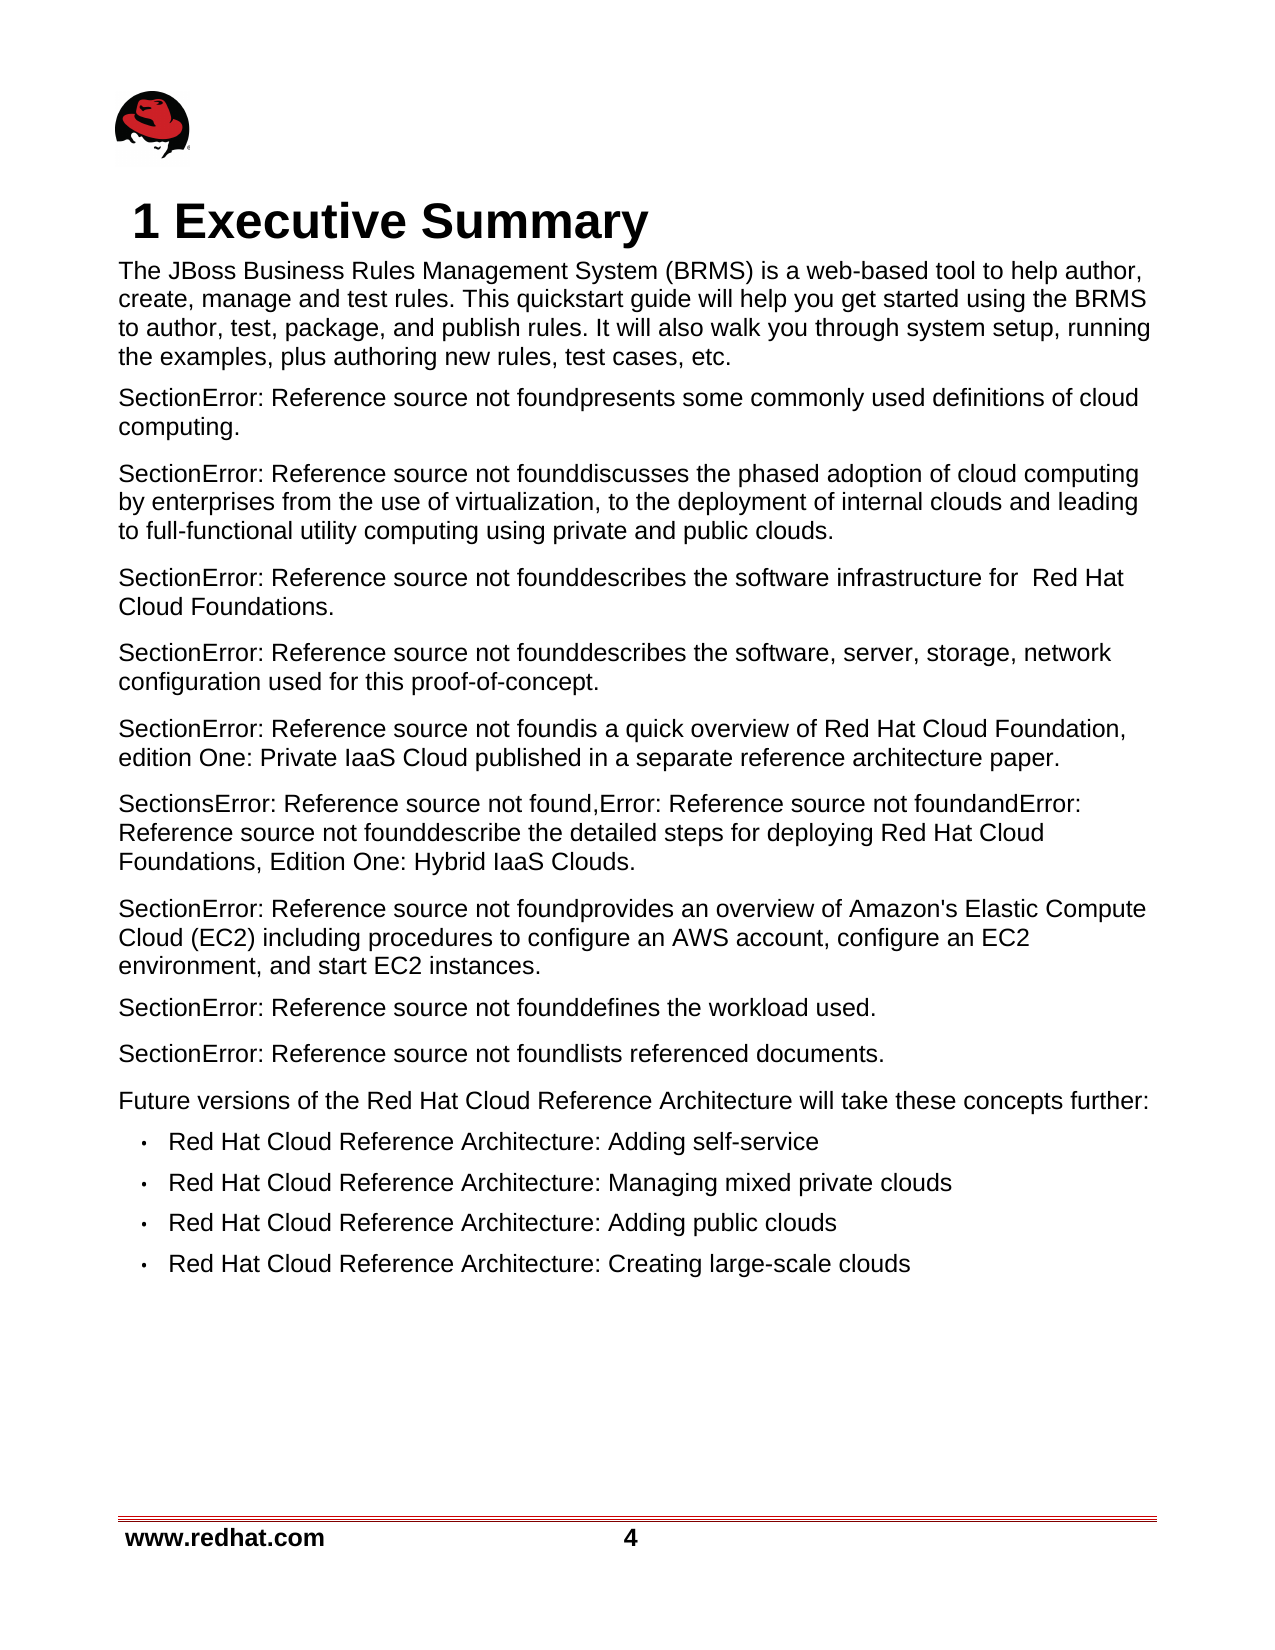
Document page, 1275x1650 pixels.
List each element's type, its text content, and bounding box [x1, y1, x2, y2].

text The JBoss Business Rules Management System (BRMS) is a web-based tool to help author, create, manage and test rules. This quickstart guide will help you get started using the BRMS to author, test, package, and publish rules. It will also walk you through system setup, running the examples, plus authoring new rules, test cases, etc. [118, 256, 1157, 371]
text SectionError: Reference source not founddiscusses the phased adoption of cloud computing by enterprises from the use of virtualization, to the deployment of internal clouds and leading to full-functional utility computing using private and public clouds. [118, 459, 1157, 545]
text SectionError: Reference source not foundlists referenced documents. [118, 1039, 1157, 1068]
text SectionError: Reference source not founddescribes the software infrastructure for Red Hat Cloud Foundations. [118, 563, 1157, 620]
text SectionError: Reference source not foundprovides an overview of Amazon's Elastic Compute Cloud (EC2) including procedures to configure an AWS account, configure an EC2 environment, and start EC2 instances. [118, 894, 1157, 980]
text SectionError: Reference source not foundis a quick overview of Red Hat Cloud Foundation, edition One: Private IaaS Cloud published in a separate reference architecture paper. [118, 714, 1157, 771]
text Future versions of the Red Hat Cloud Reference Architecture will take these concepts further: [118, 1086, 1157, 1115]
text SectionError: Reference source not founddescribes the software, server, storage, network configuration used for this proof-of-concept. [118, 638, 1157, 696]
picture [115, 91, 190, 167]
text SectionsError: Reference source not found,Error: Reference source not foundandError: Reference source not founddescribe the detailed steps for deploying Red Hat Cloud Foundations, Edition One: Hybrid IaaS Clouds. [118, 789, 1157, 876]
text SectionError: Reference source not foundpresents some commonly used definitions of cloud computing. [118, 383, 1157, 441]
subtitle Executive Summary [118, 192, 1157, 249]
list Red Hat Cloud Reference Architecture: Adding self-service [140, 1127, 1157, 1156]
list Red Hat Cloud Reference Architecture: Managing mixed private clouds [140, 1168, 1157, 1196]
text SectionError: Reference source not founddefines the workload used. [118, 992, 1157, 1021]
list Red Hat Cloud Reference Architecture: Adding public clouds [140, 1208, 1157, 1237]
list Red Hat Cloud Reference Architecture: Creating large-scale clouds [140, 1249, 1157, 1278]
